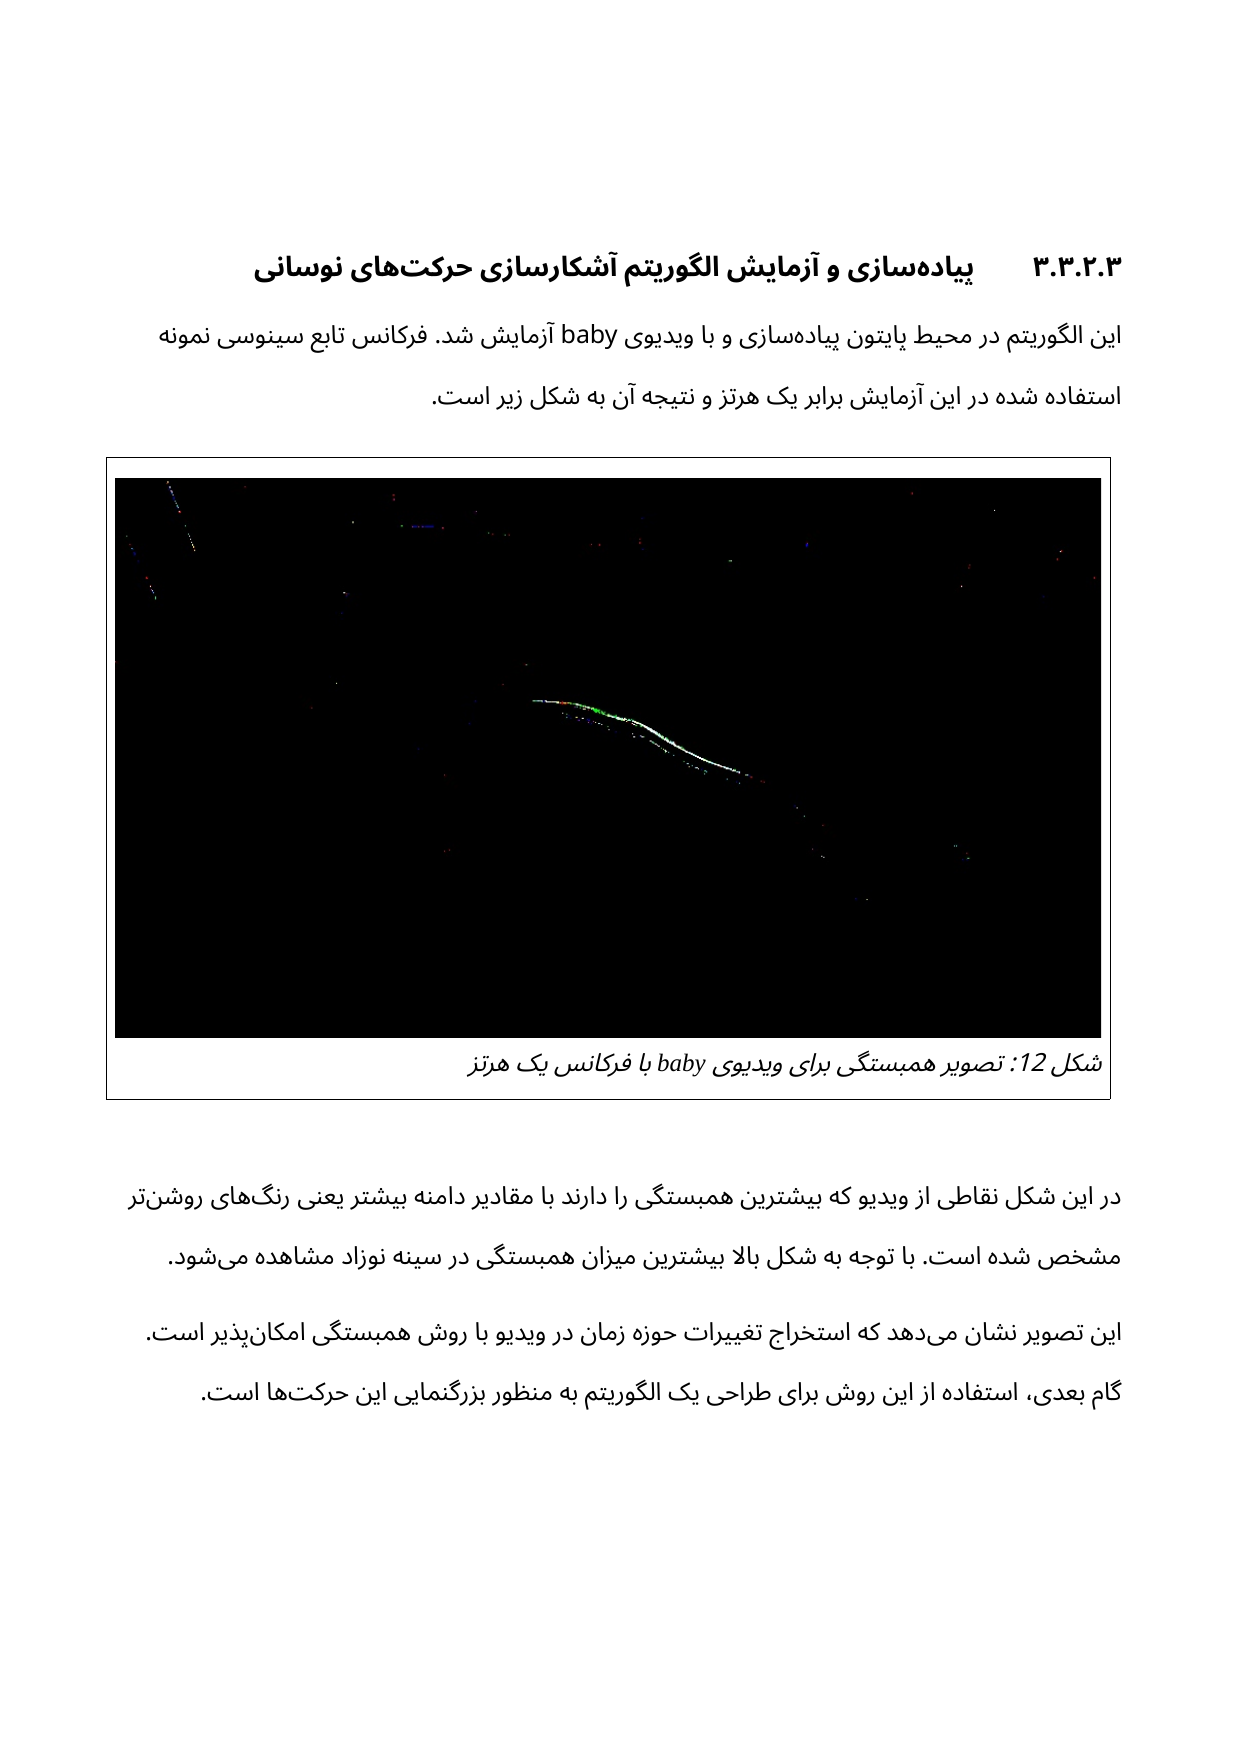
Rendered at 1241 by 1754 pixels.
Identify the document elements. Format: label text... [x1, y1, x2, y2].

picture [115, 478, 1102, 1038]
text در این شکل نقاطی از ویدیو که بیشترین همبستگی را دارند با مقادیر دامنه بیشتر یعنی رنگ‌های روشن‌تر مشخص شده است. با توجه به شکل بالا بیشترین میزان همبستگی در سینه نوزاد مشاهده می‌شود. [118, 1170, 1122, 1283]
text شکل 12: تصویر همبستگی برای ویدیوی baby با فرکانس یک هرتز [115, 1038, 1101, 1090]
subtitle پیاده‌سازی و آزمایش الگوریتم آشکارسازی حرکت‌های نوسانی [118, 238, 1122, 297]
text این تصویر نشان می‌دهد که استخراج تغییرات حوزه زمان در ویدیو با روش همبستگی امکان‌پذیر است. گام بعدی، استفاده از این روش برای طراحی یک الگوریتم به منظور بزرگنمایی این حرکت‌ها است. [118, 1306, 1122, 1419]
text این الگوریتم در محیط پایتون پیاده‌سازی و با ویدیوی baby آزمایش شد. فرکانس تابع سینوسی نمونه استفاده شده در این آزمایش برابر یک هرتز و نتیجه آن به شکل زیر است. [118, 309, 1122, 423]
